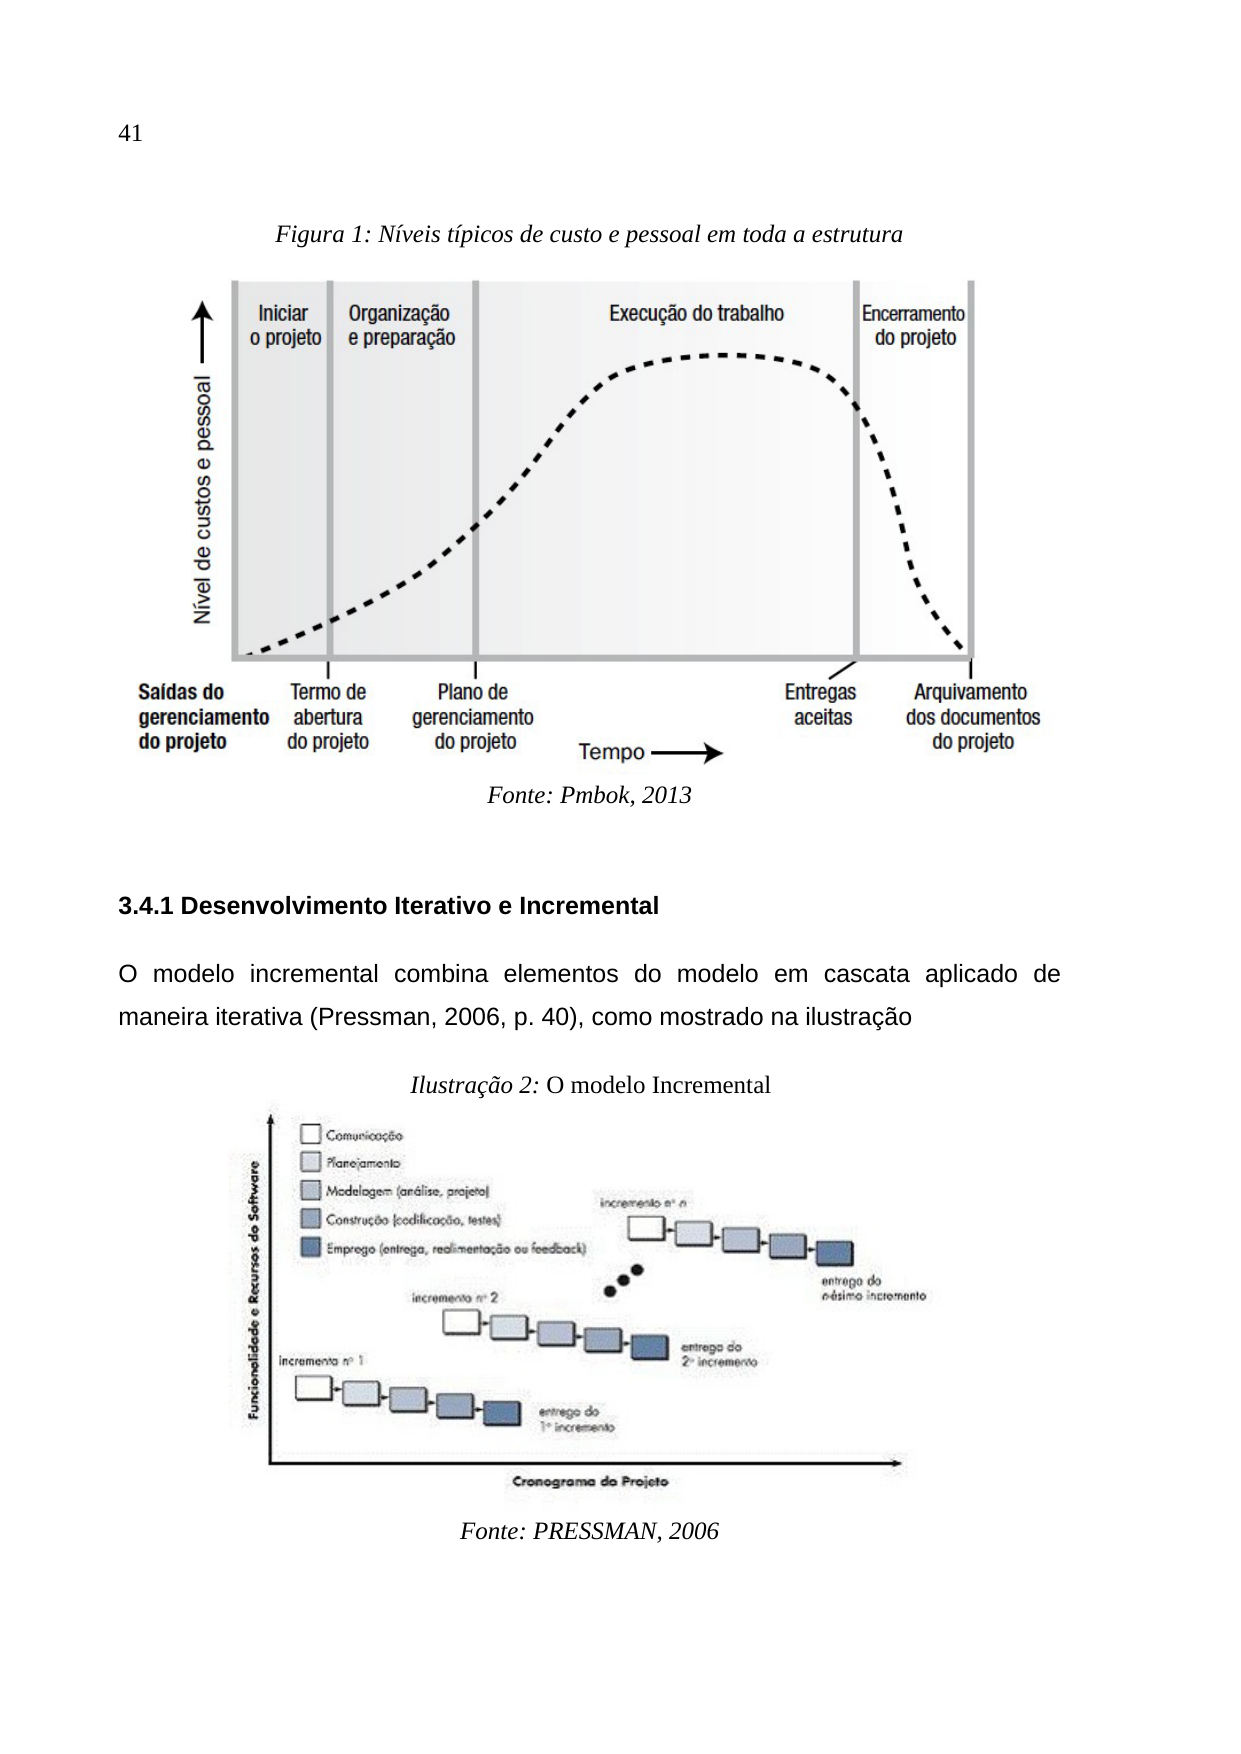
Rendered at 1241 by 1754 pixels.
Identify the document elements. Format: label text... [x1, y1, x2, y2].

text Fonte: PRESSMAN, 2006 [204, 1517, 977, 1545]
picture [118, 260, 1063, 781]
text Figura 1: Níveis típicos de custo e pessoal em toda a estrutura [88, 219, 1092, 809]
picture [203, 1099, 978, 1517]
text [204, 1058, 977, 1071]
text O modelo incremental combina elementos do modelo em cascata aplicado de maneira iterativa (Pressman, 2006, p. 40), como mostrado na ilustração [118, 959, 1063, 1031]
subtitle 3.4.1 Desenvolvimento Iterativo e Incremental [118, 891, 1063, 920]
text Ilustração 2: O modelo Incremental [204, 1071, 977, 1099]
text Fonte: Pmbok, 2013 [118, 781, 1063, 809]
